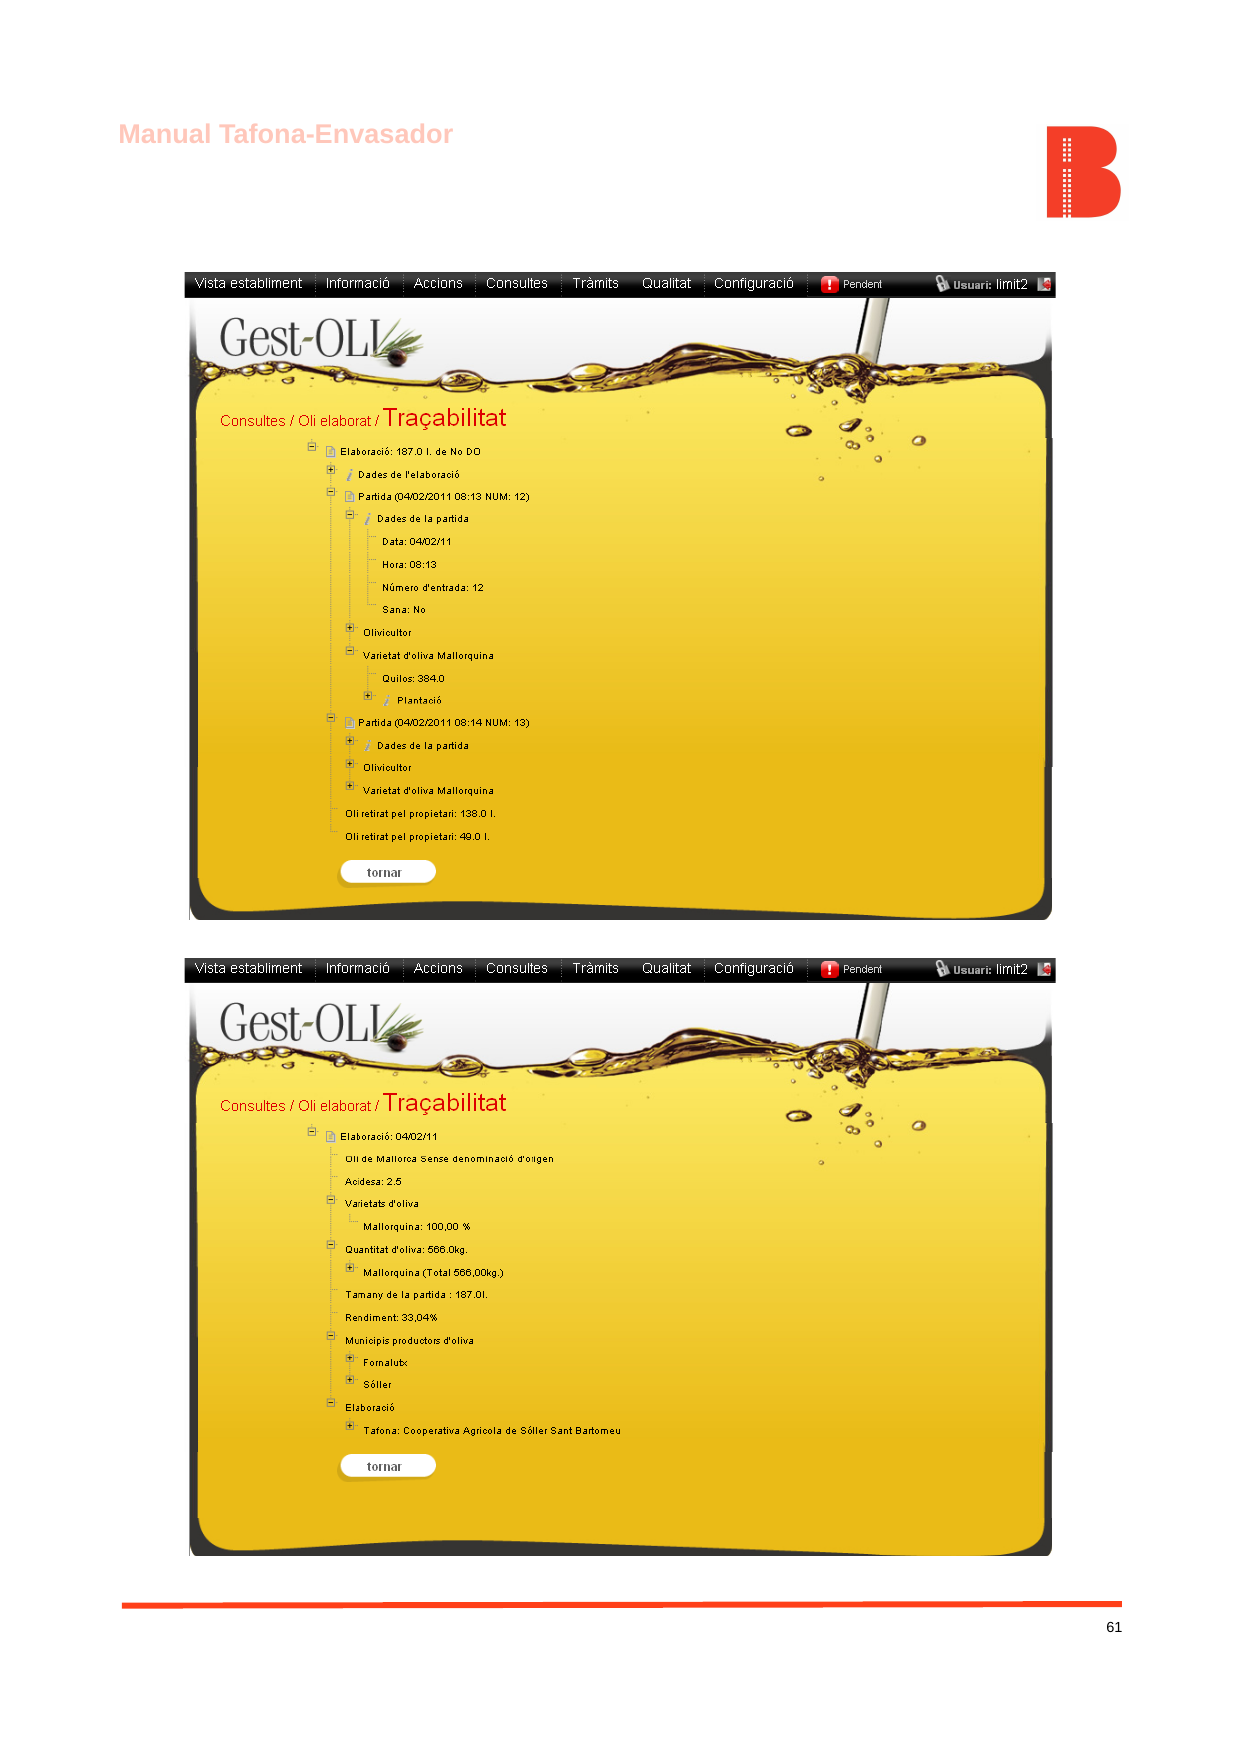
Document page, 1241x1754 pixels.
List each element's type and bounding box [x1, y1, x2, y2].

picture [184, 958, 1056, 1556]
picture [1036, 124, 1130, 221]
picture [184, 272, 1056, 920]
